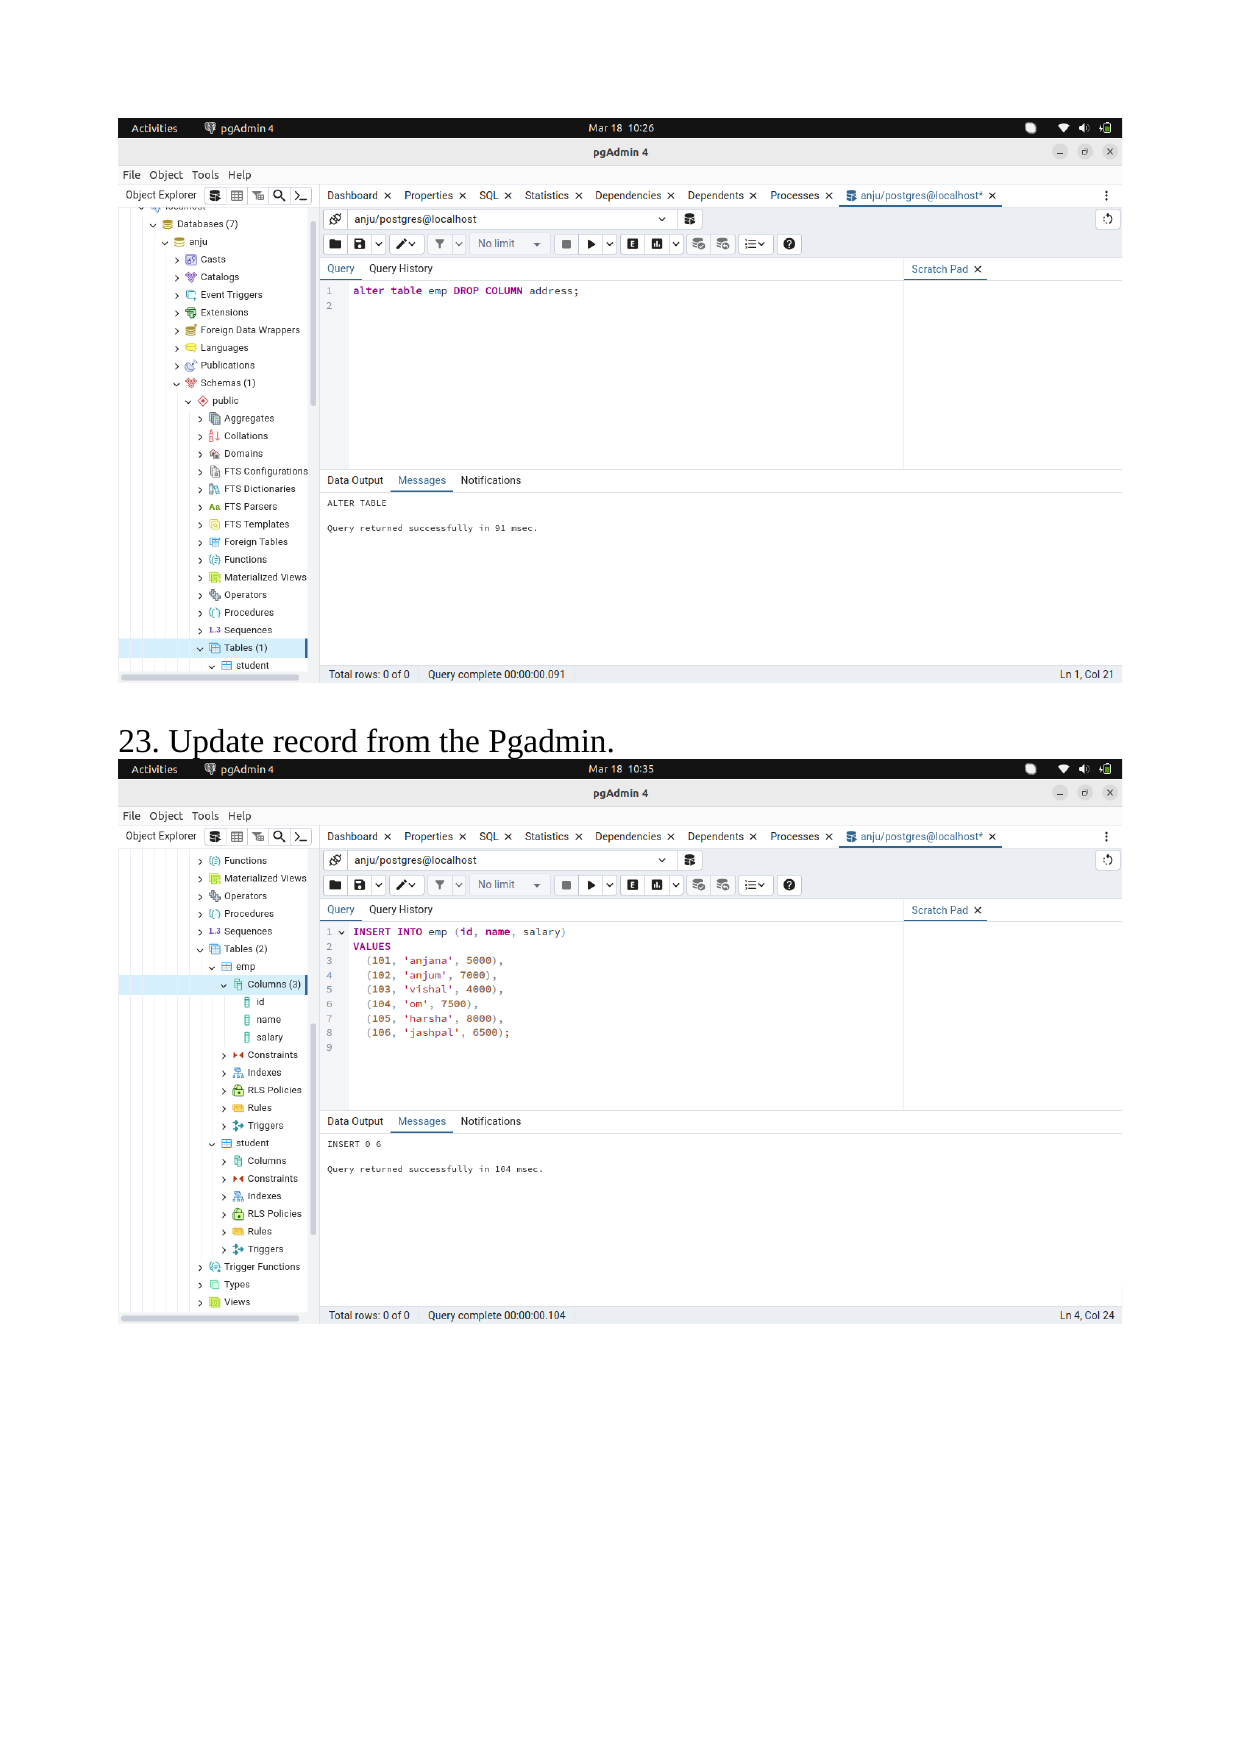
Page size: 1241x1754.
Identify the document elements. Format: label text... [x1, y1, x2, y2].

text 23. Update record from the Pgadmin. [118, 721, 1122, 759]
picture [118, 118, 1123, 683]
picture [118, 759, 1123, 1324]
